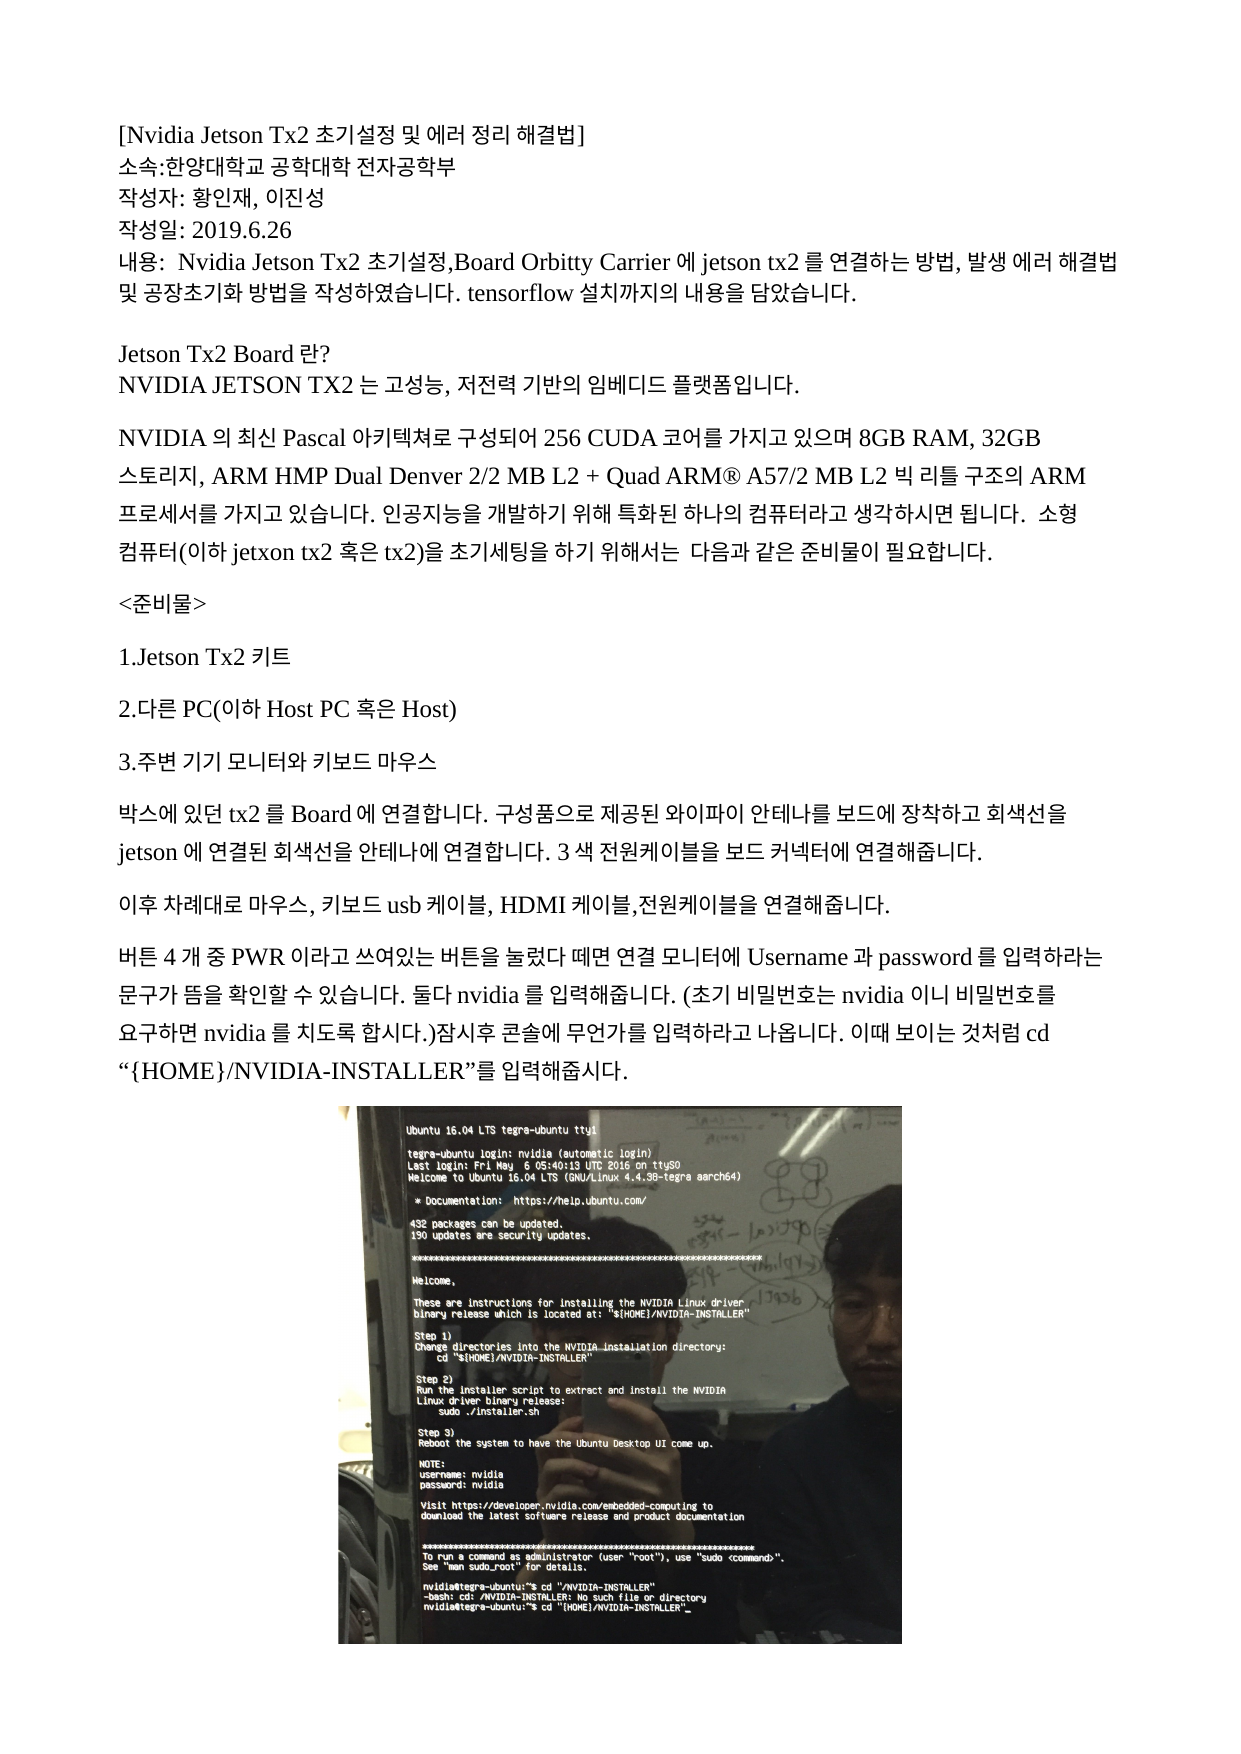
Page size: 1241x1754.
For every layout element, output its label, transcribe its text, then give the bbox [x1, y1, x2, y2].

text 내용: Nvidia Jetson Tx2 초기설정,Board Orbitty Carrier 에 jetson tx2를 연결하는 방법, 발생 에러 해결법 및 공장초기화 방법을 작성하였습니다. tensorflow설치까지의 내용을 담았습니다. [118, 245, 1122, 308]
text 소속:한양대학교 공학대학 전자공학부 [118, 150, 1122, 181]
text Jetson Tx2 Board란? [118, 337, 1122, 368]
text 3.주변 기기 모니터와 키보드 마우스 [118, 745, 1122, 776]
text 작성자: 황인재, 이진성 [118, 181, 1122, 213]
text NVIDIA JETSON TX2는 고성능, 저전력 기반의 임베디드 플랫폼입니다. [118, 368, 1122, 400]
text 이후 차례대로 마우스, 키보드 usb케이블, HDMI케이블,전원케이블을 연결해줍니다. [118, 888, 1122, 919]
text 2.다른 PC(이하 Host PC 혹은 Host) [118, 692, 1122, 724]
text 박스에 있던 tx2를 Board에 연결합니다. 구성품으로 제공된 와이파이 안테나를 보드에 장착하고 회색선을 jetson에 연결된 회색선을 안테나에 연결합니다. 3색 전원케이블을 보드 커넥터에 연결해줍니다. [118, 797, 1122, 867]
text 버튼 4개 중 PWR이라고 쓰여있는 버튼을 눌렀다 떼면 연결 모니터에 Username과 password를 입력하라는 문구가 뜸을 확인할 수 있습니다. 둘다 nvidia를 입력해줍니다. (초기 비밀번호는 nvidia 이니 비밀번호를 요구하면 nvidia를 치도록 합시다.)잠시후 콘솔에 무언가를 입력하라고 나옵니다. 이때 보이는 것처럼cd “{HOME}/NVIDIA-INSTALLER”를 입력해줍시다. [118, 940, 1122, 1086]
text <준비물> [118, 587, 1122, 619]
text NVIDIA의 최신 Pascal 아키텍쳐로 구성되어 256 CUDA 코어를 가지고 있으며 8GB RAM, 32GB 스토리지, ARM HMP Dual Denver 2/2 MB L2 + Quad ARM® A57/2 MB L2 빅 리틀 구조의 ARM 프로세서를 가지고 있습니다. 인공지능을 개발하기 위해 특화된 하나의 컴퓨터라고 생각하시면 됩니다. 소형 컴퓨터(이하 jetxon tx2 혹은 tx2)을 초기세팅을 하기 위해서는 다음과 같은 준비물이 필요합니다. [118, 421, 1122, 566]
text 1.Jetson Tx2 키트 [118, 640, 1122, 671]
text [Nvidia Jetson Tx2 초기설정 및 에러 정리 해결법] [118, 118, 1122, 150]
text 작성일: 2019.6.26 [118, 213, 1122, 245]
